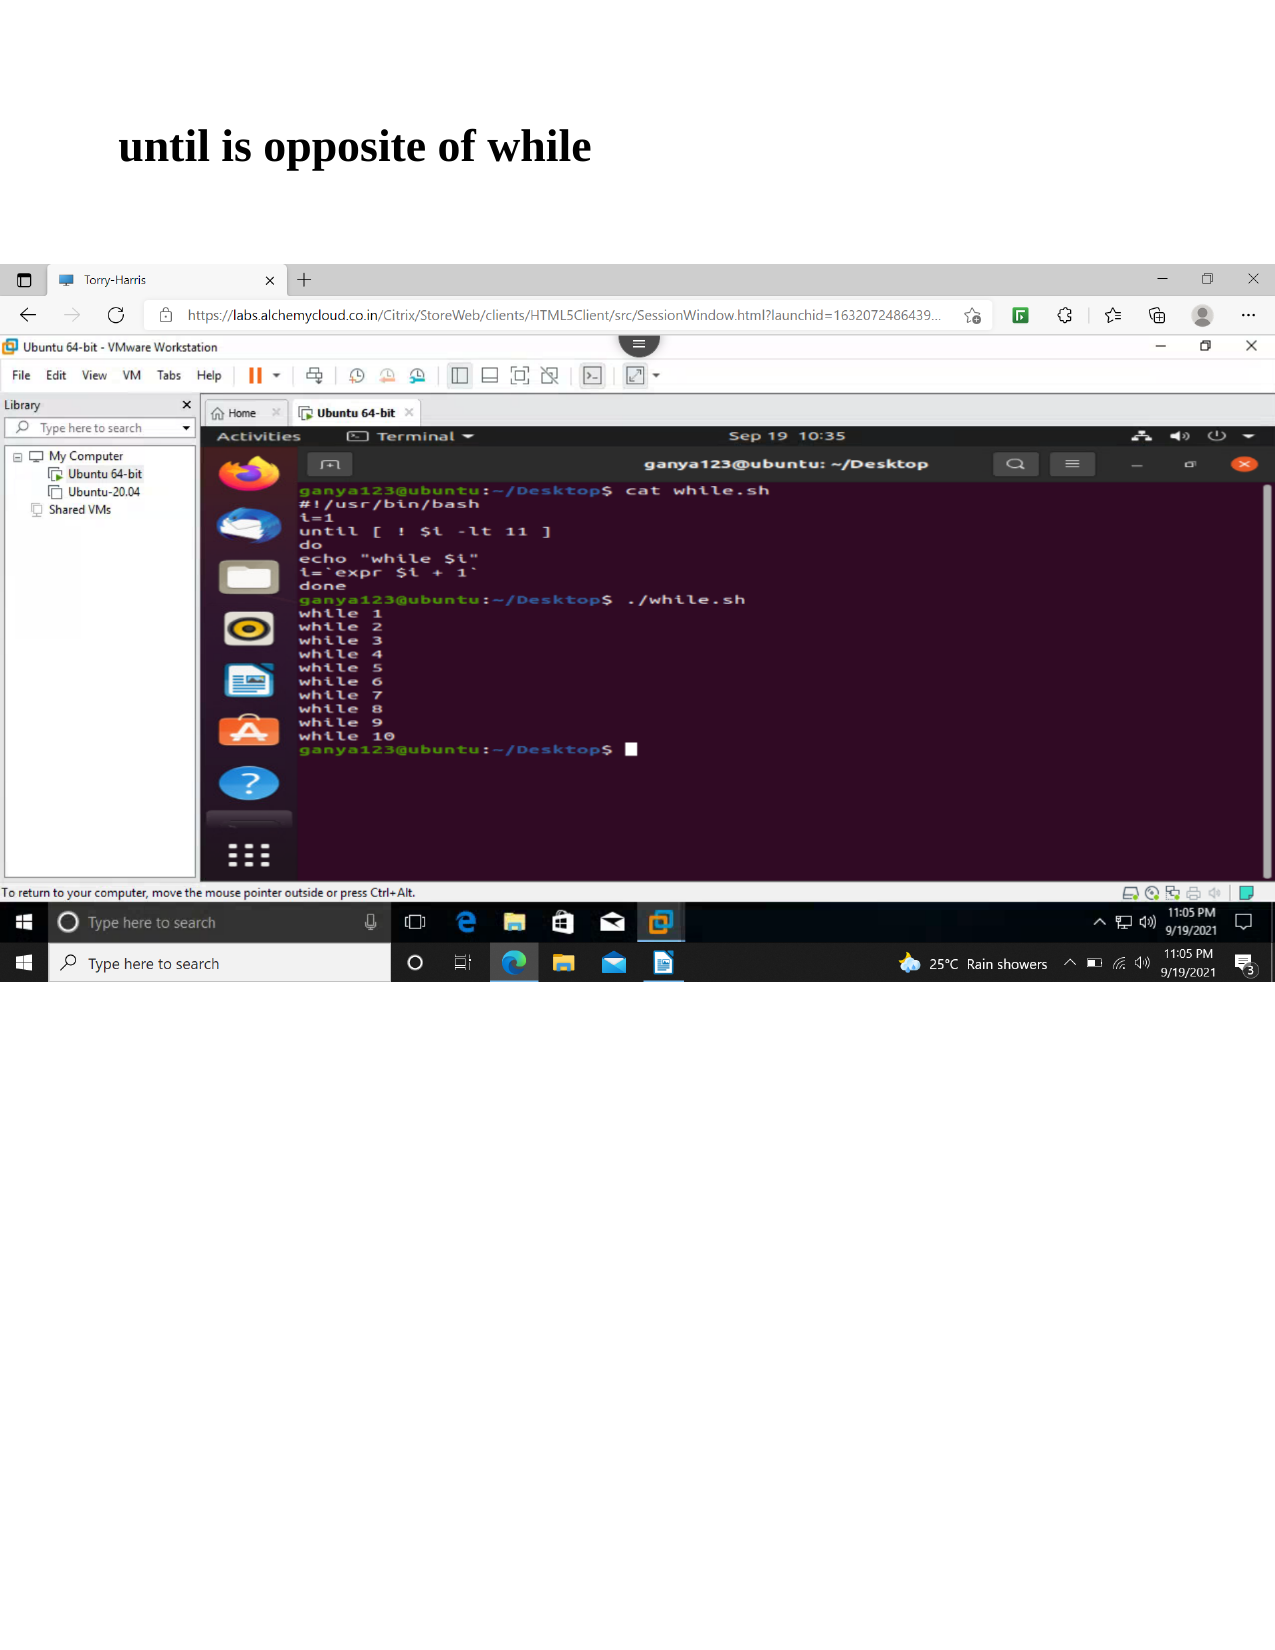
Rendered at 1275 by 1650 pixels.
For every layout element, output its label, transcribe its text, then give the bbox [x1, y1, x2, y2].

picture [0, 264, 1275, 982]
text until is opposite of while [118, 118, 1157, 171]
